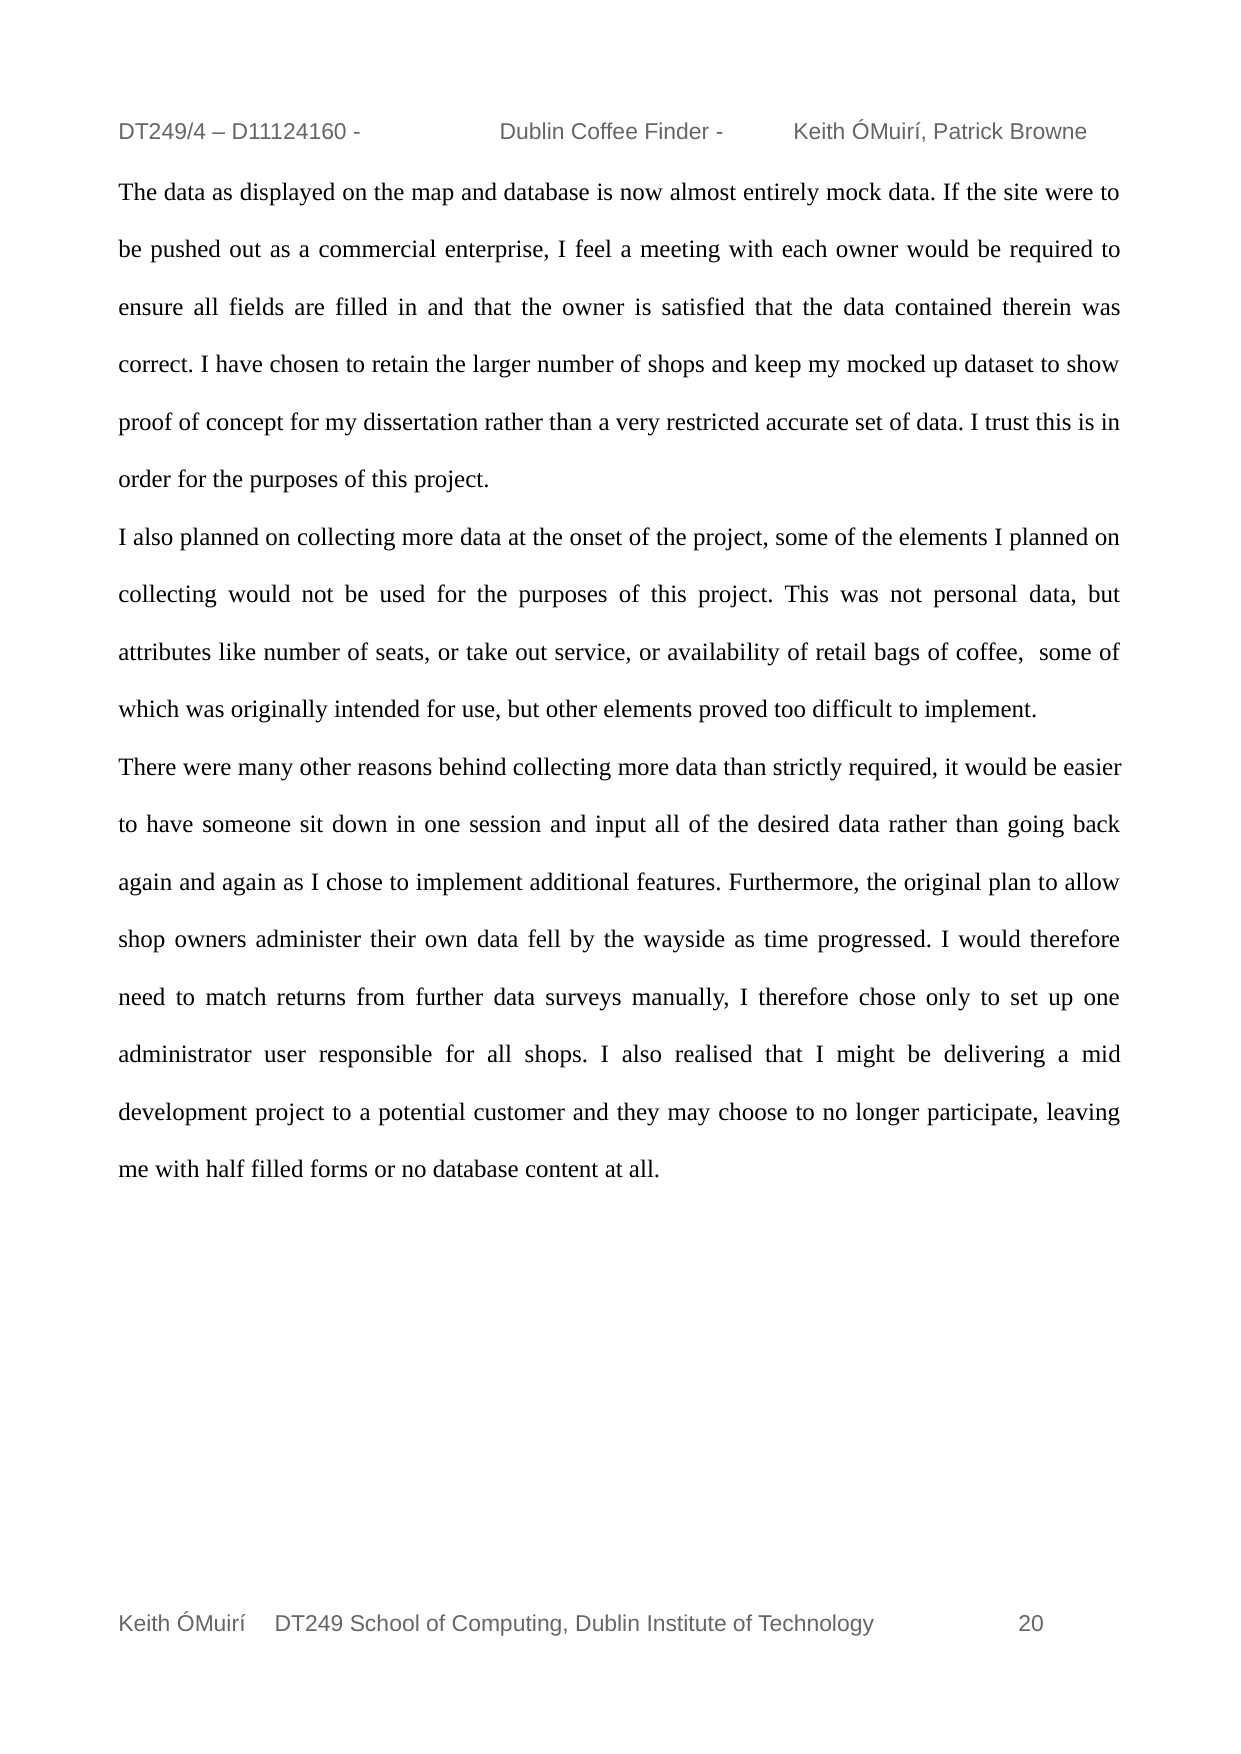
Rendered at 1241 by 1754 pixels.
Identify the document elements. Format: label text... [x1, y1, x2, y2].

text The data as displayed on the map and database is now almost entirely mock data. If the site were to be pushed out as a commercial enterprise, I feel a meeting with each owner would be required to ensure all fields are filled in and that the owner is satisfied that the data contained therein was correct. I have chosen to retain the larger number of shops and keep my mocked up dataset to show proof of concept for my dissertation rather than a very restricted accurate set of data. I trust this is in order for the purposes of this project. [118, 177, 1122, 493]
text There were many other reasons behind collecting more data than strictly required, it would be easier to have someone sit down in one session and input all of the desired data rather than going back again and again as I chose to implement additional features. Furthermore, the original plan to allow shop owners administer their own data fell by the wayside as time progressed. I would therefore need to match returns from further data surveys manually, I therefore chose only to set up one administrator user responsible for all shops. I also realised that I might be delivering a mid development project to a potential customer and they may choose to no longer participate, leaving me with half filled forms or no database content at all. [118, 752, 1122, 1183]
text I also planned on collecting more data at the onset of the project, some of the elements I planned on collecting would not be used for the purposes of this project. This was not personal data, but attributes like number of seats, or take out service, or availability of retail bags of coffee, some of which was originally intended for use, but other elements proved too difficult to implement. [118, 522, 1122, 723]
